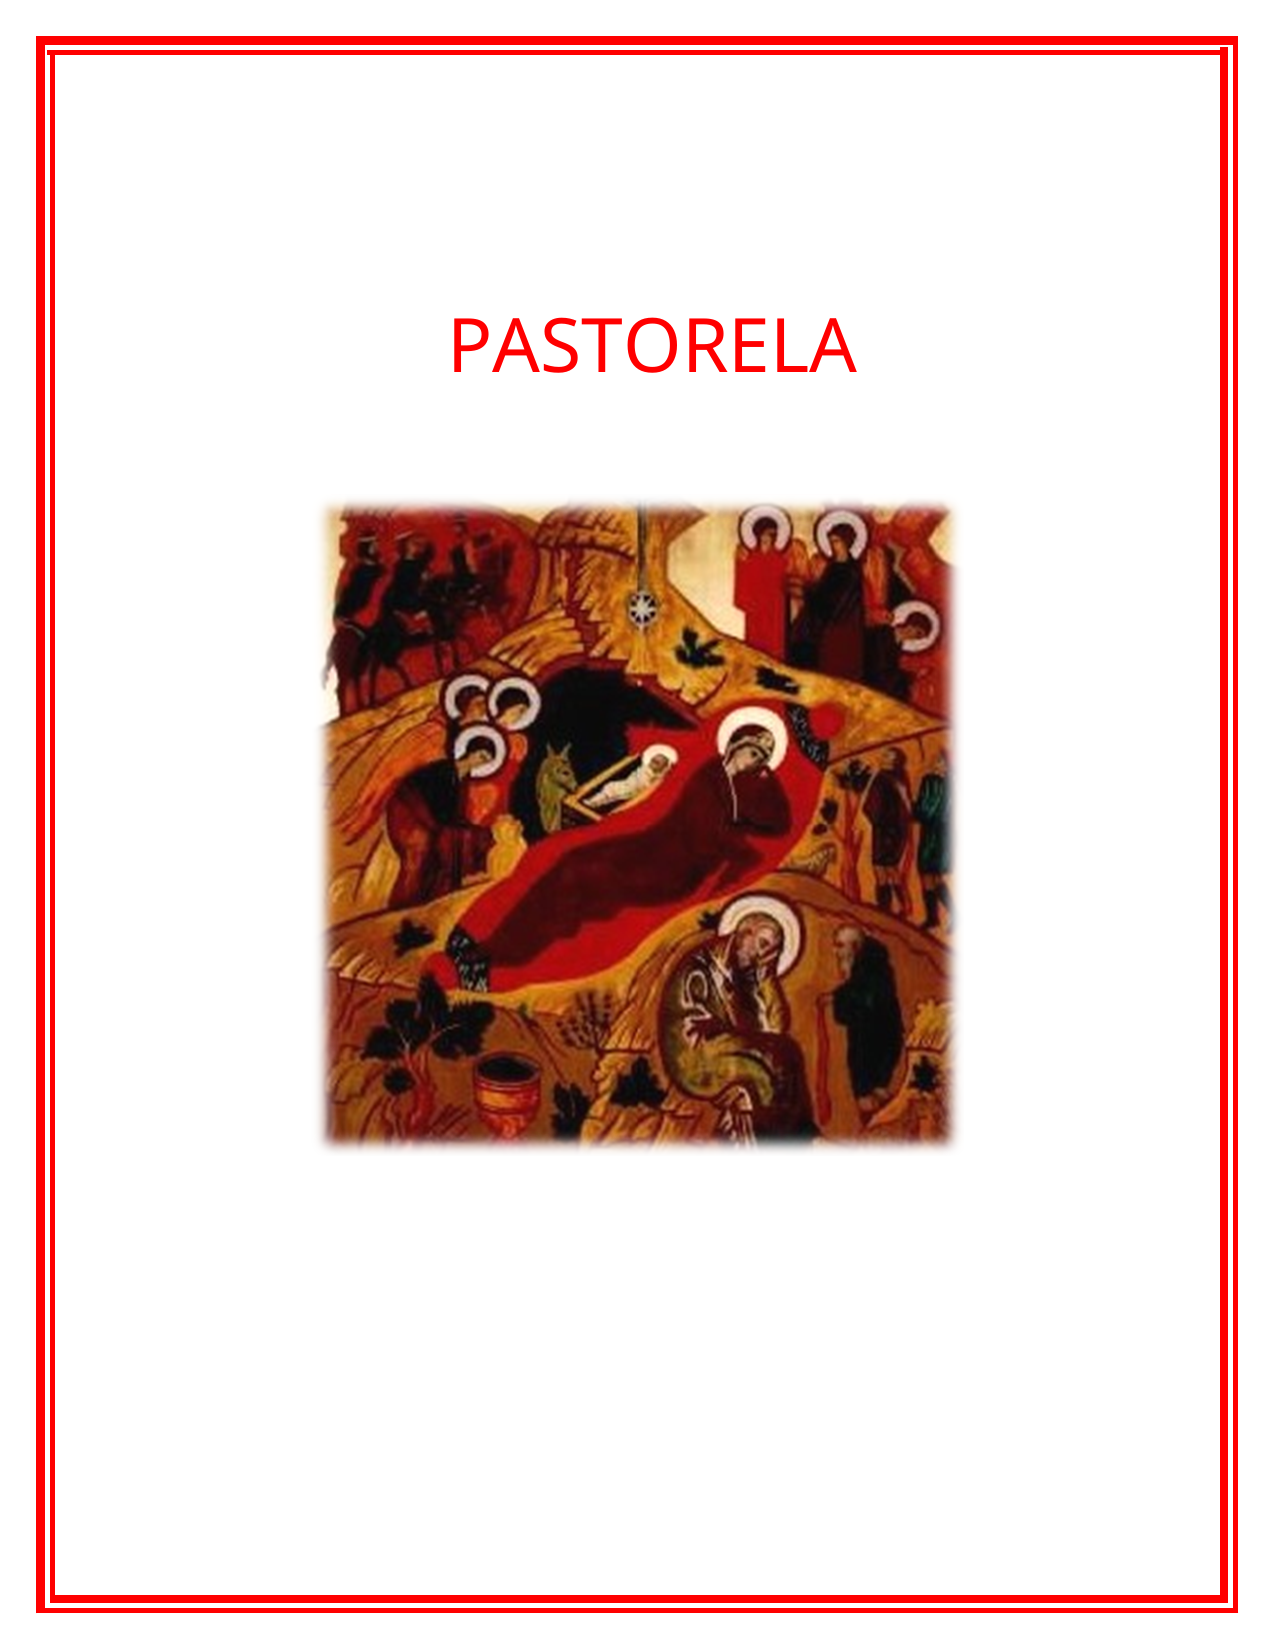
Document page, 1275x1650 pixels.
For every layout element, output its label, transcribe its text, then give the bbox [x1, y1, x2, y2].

text PASTORELA [118, 293, 1186, 395]
picture [310, 494, 965, 1156]
